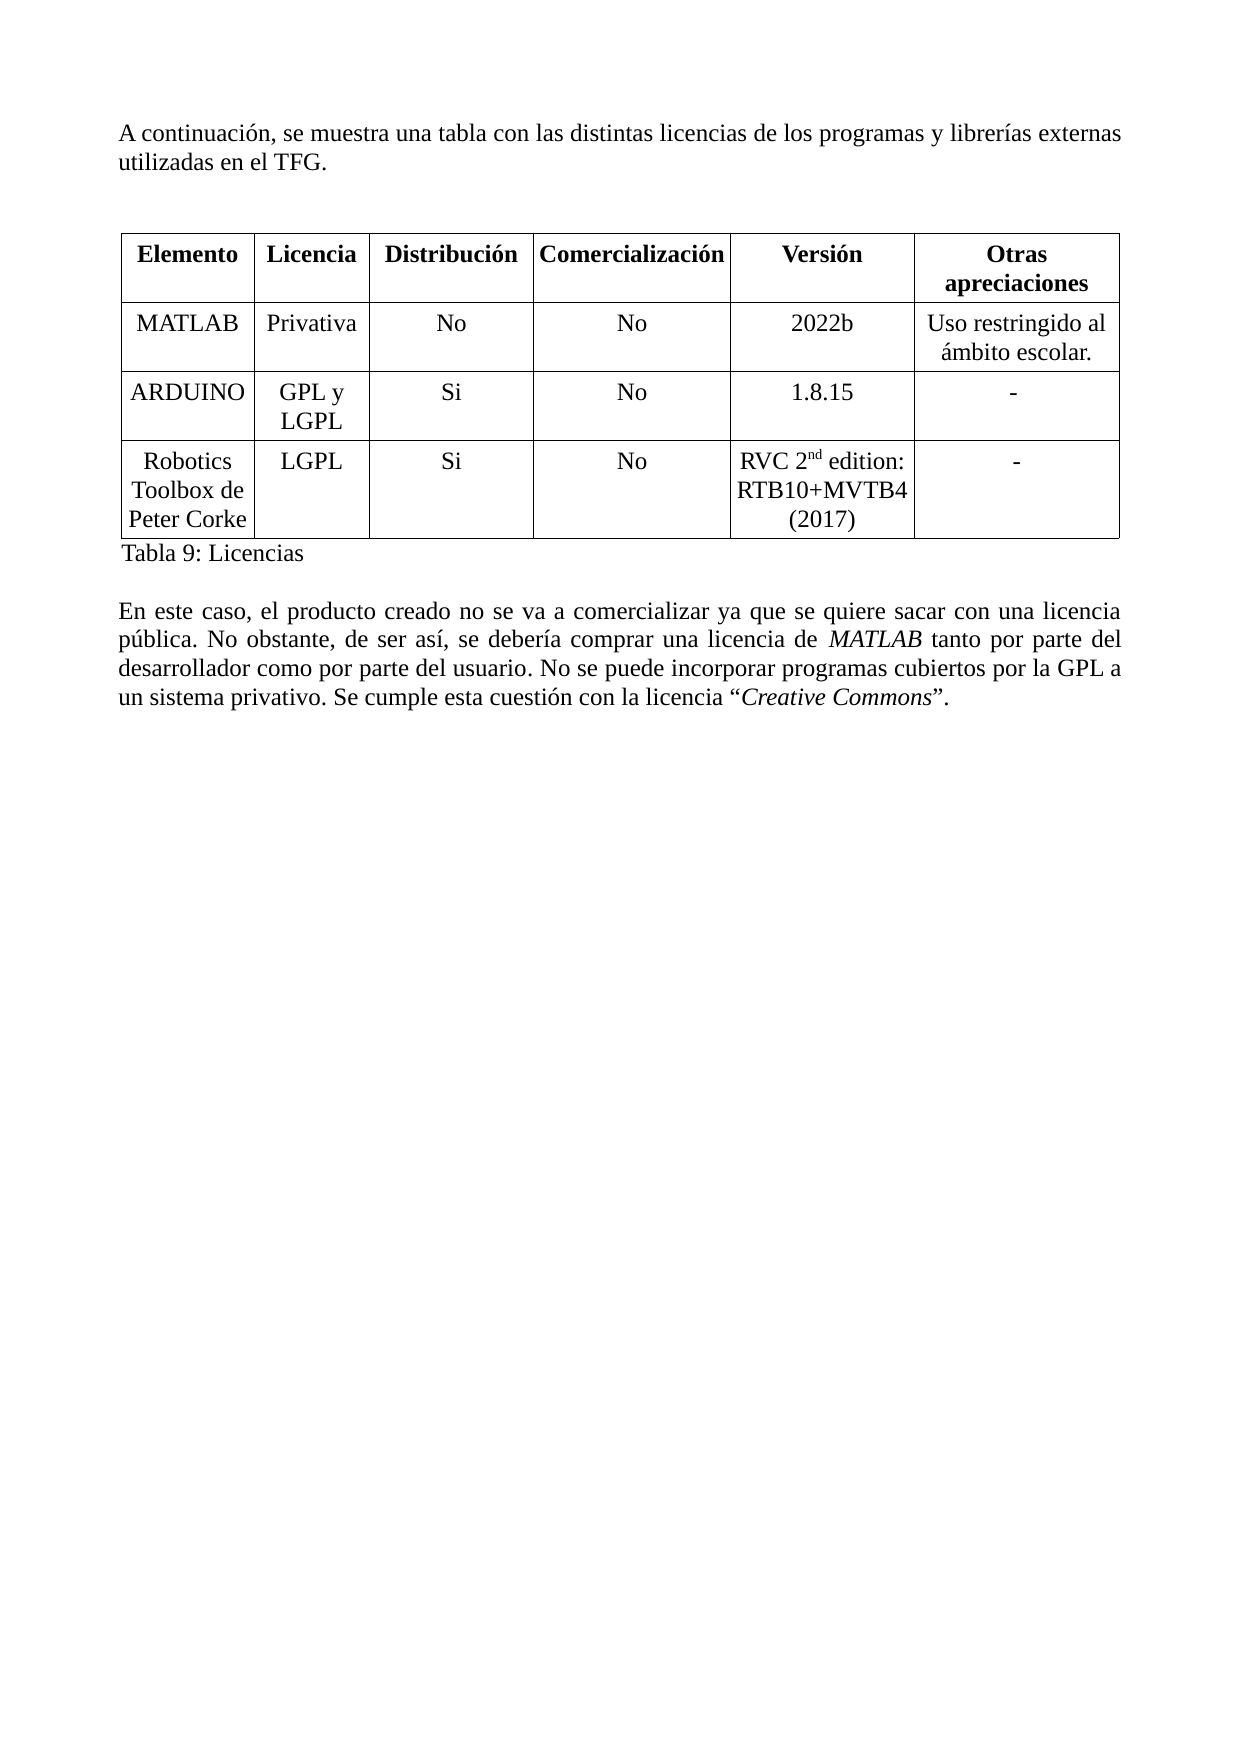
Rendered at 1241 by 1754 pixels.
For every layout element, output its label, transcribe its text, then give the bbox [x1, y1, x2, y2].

table_cell RVC 2nd edition: RTB10+MVTB4 (2017) [731, 441, 914, 538]
table_header Comercialización [534, 234, 730, 302]
table_cell MATLAB [122, 303, 254, 371]
table_cell Robotics Toolbox de Peter Corke [122, 441, 254, 538]
table_header Otras apreciaciones [915, 234, 1119, 302]
table_cell - [915, 372, 1119, 440]
table_cell No [534, 441, 730, 538]
table_cell GPL y LGPL [255, 372, 369, 440]
table_header Licencia [255, 234, 369, 302]
table_header Versión [731, 234, 914, 302]
text En este caso, el producto creado no se va a comercializar ya que se quiere sacar con una licencia pública. No obstante, de ser así, se debería comprar una licencia de MATLAB tanto por parte del desarrollador como por parte del usuario. No se puede incorporar programas cubiertos por la GPL a un sistema privativo. Se cumple esta cuestión con la licencia “Creative Commons”. [118, 596, 1122, 711]
table_cell Privativa [255, 303, 369, 371]
table_cell - [915, 441, 1119, 538]
text A continuación, se muestra una tabla con las distintas licencias de los programas y librerías externas utilizadas en el TFG. [118, 118, 1122, 176]
table_cell No [534, 372, 730, 440]
table_cell Uso restringido al ámbito escolar. [915, 303, 1119, 371]
text Tabla 9: Licencias [121, 539, 1119, 567]
table_cell LGPL [255, 441, 369, 538]
table_header Distribución [370, 234, 533, 302]
table_cell Si [370, 441, 533, 538]
table_cell 1.8.15 [731, 372, 914, 440]
table_header Elemento [122, 234, 254, 302]
table_cell No [534, 303, 730, 371]
table_cell No [370, 303, 533, 371]
table_cell 2022b [731, 303, 914, 371]
table_cell Si [370, 372, 533, 440]
table_cell ARDUINO [122, 372, 254, 440]
